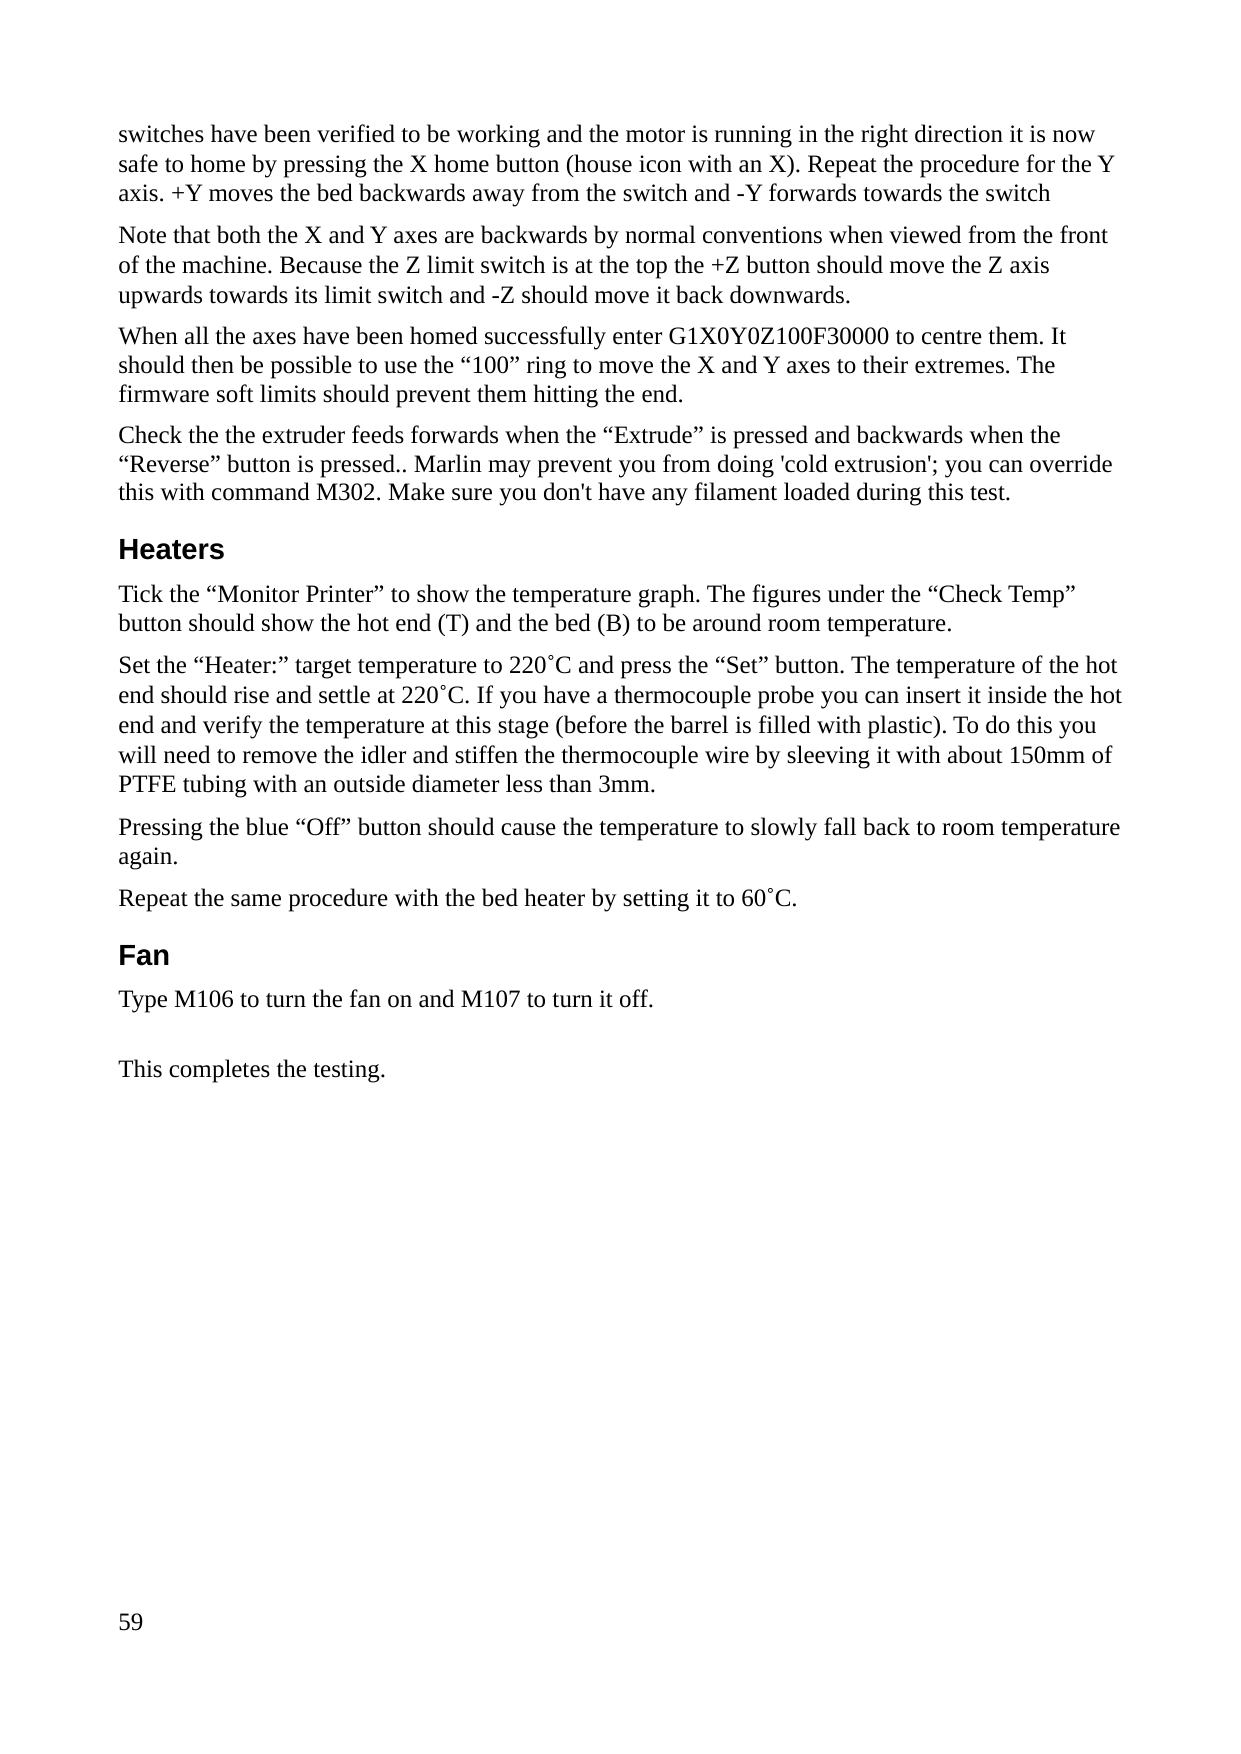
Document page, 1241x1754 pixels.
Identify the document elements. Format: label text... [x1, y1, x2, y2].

text Check the the extruder feeds forwards when the “Extrude” is pressed and backwards when the “Reverse” button is pressed.. Marlin may prevent you from doing 'cold extrusion'; you can override this with command M302. Make sure you don't have any filament loaded during this test. [118, 420, 1122, 506]
text switches have been verified to be working and the motor is running in the right direction it is now safe to home by pressing the X home button (house icon with an X). Repeat the procedure for the Y axis. +Y moves the bed backwards away from the switch and -Y forwards towards the switch [118, 118, 1122, 207]
text Note that both the X and Y axes are backwards by normal conventions when viewed from the front of the machine. Because the Z limit switch is at the top the +Z button should move the Z axis upwards towards its limit switch and -Z should move it back downwards. [118, 220, 1122, 309]
text This completes the testing. [118, 1025, 1122, 1082]
text Tick the “Monitor Printer” to show the temperature graph. The figures under the “Check Temp” button should show the hot end (T) and the bed (B) to be around room temperature. [118, 578, 1122, 637]
text Set the “Heater:” target temperature to 220˚C and press the “Set” button. The temperature of the hot end should rise and settle at 220˚C. If you have a thermocouple probe you can insert it inside the hot end and verify the temperature at this stage (before the barrel is filled with plastic). To do this you will need to remove the idler and stiffen the thermocouple wire by sleeving it with about 150mm of PTFE tubing with an outside diameter less than 3mm. [118, 650, 1122, 798]
text Pressing the blue “Off” button should cause the temperature to slowly fall back to room temperature again. [118, 811, 1122, 870]
text Repeat the same procedure with the bed heater by setting it to 60˚C. [118, 882, 1122, 912]
subtitle Heaters [118, 532, 1122, 566]
text When all the axes have been homed successfully enter G1X0Y0Z100F30000 to centre them. It should then be possible to use the “100” ring to move the X and Y axes to their extremes. The firmware soft limits should prevent them hitting the end. [118, 321, 1122, 407]
subtitle Fan [118, 938, 1122, 972]
text Type M106 to turn the fan on and M107 to turn it off. [118, 984, 1122, 1012]
